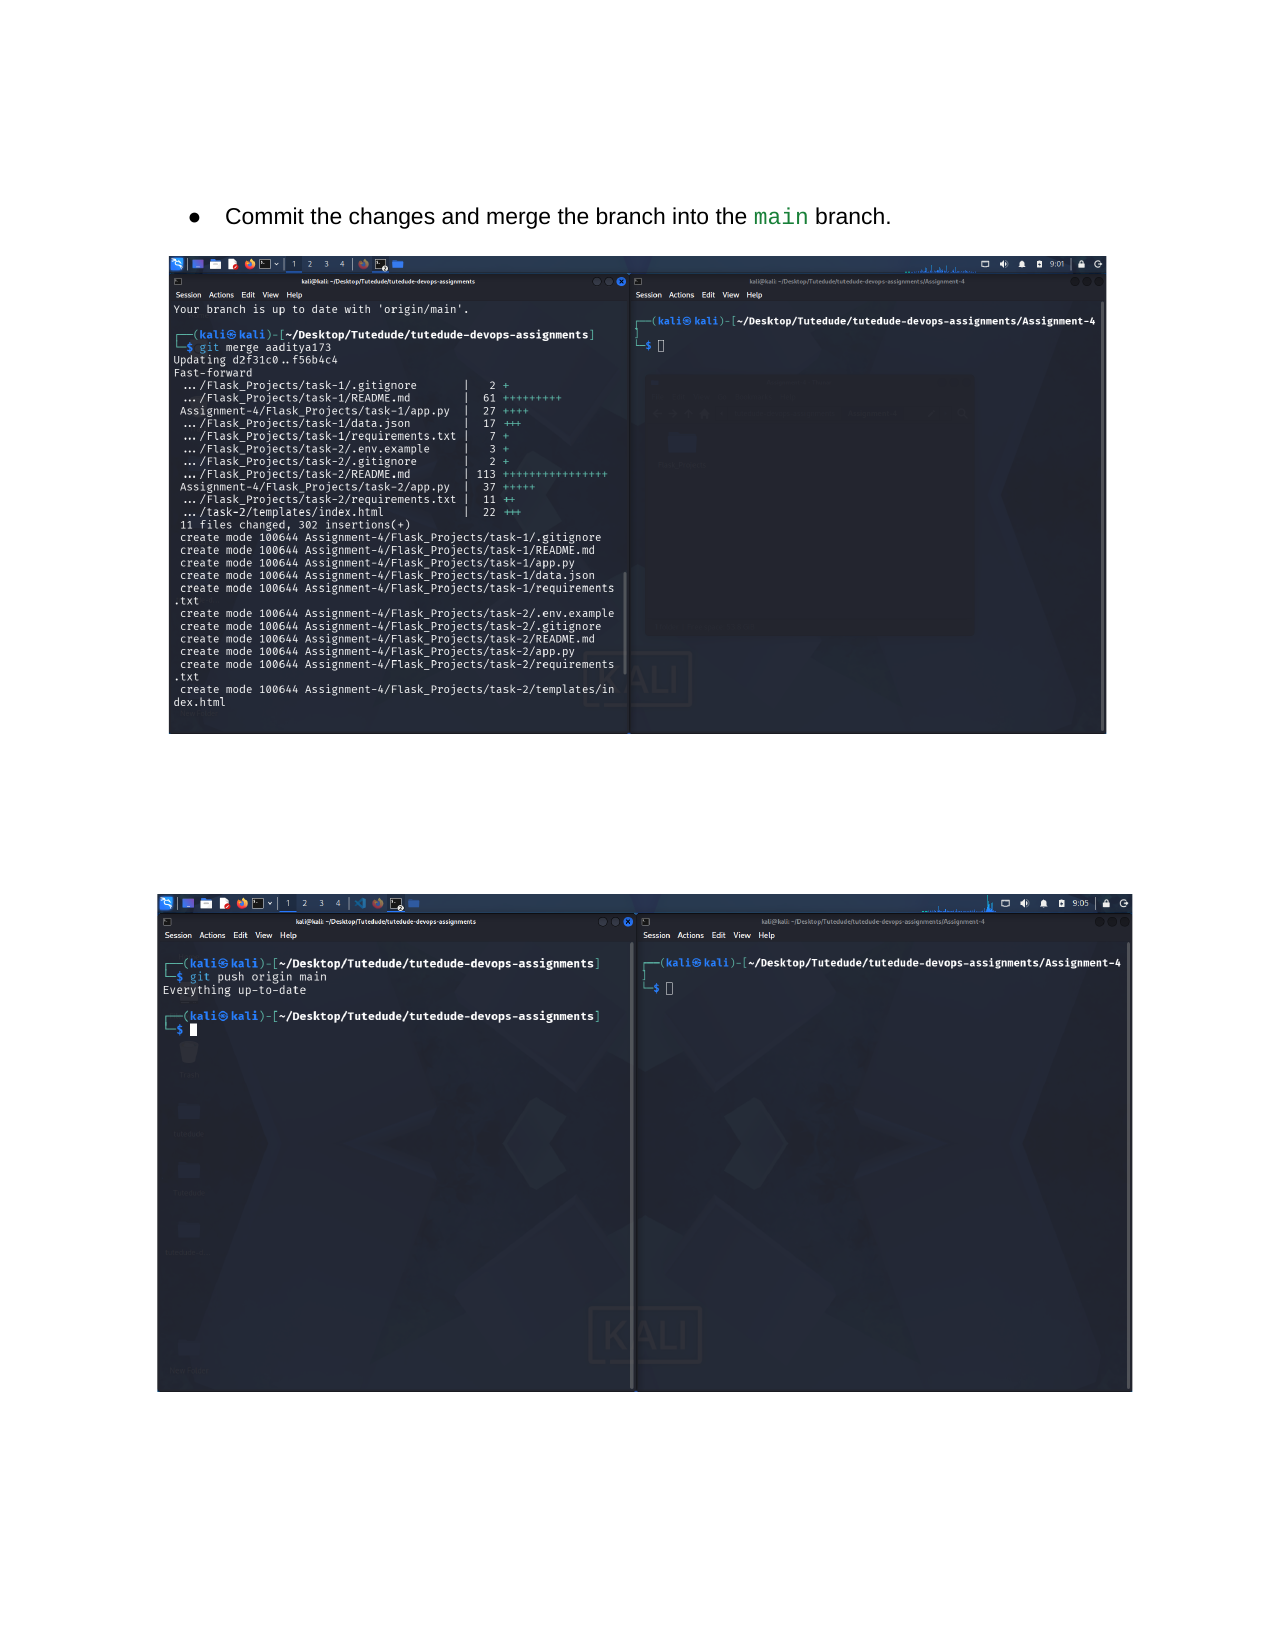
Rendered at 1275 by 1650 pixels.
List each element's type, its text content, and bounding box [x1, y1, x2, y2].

list Commit the changes and merge the branch into the main branch. [187, 203, 1125, 231]
picture [168, 256, 1107, 734]
picture [157, 894, 1133, 1392]
